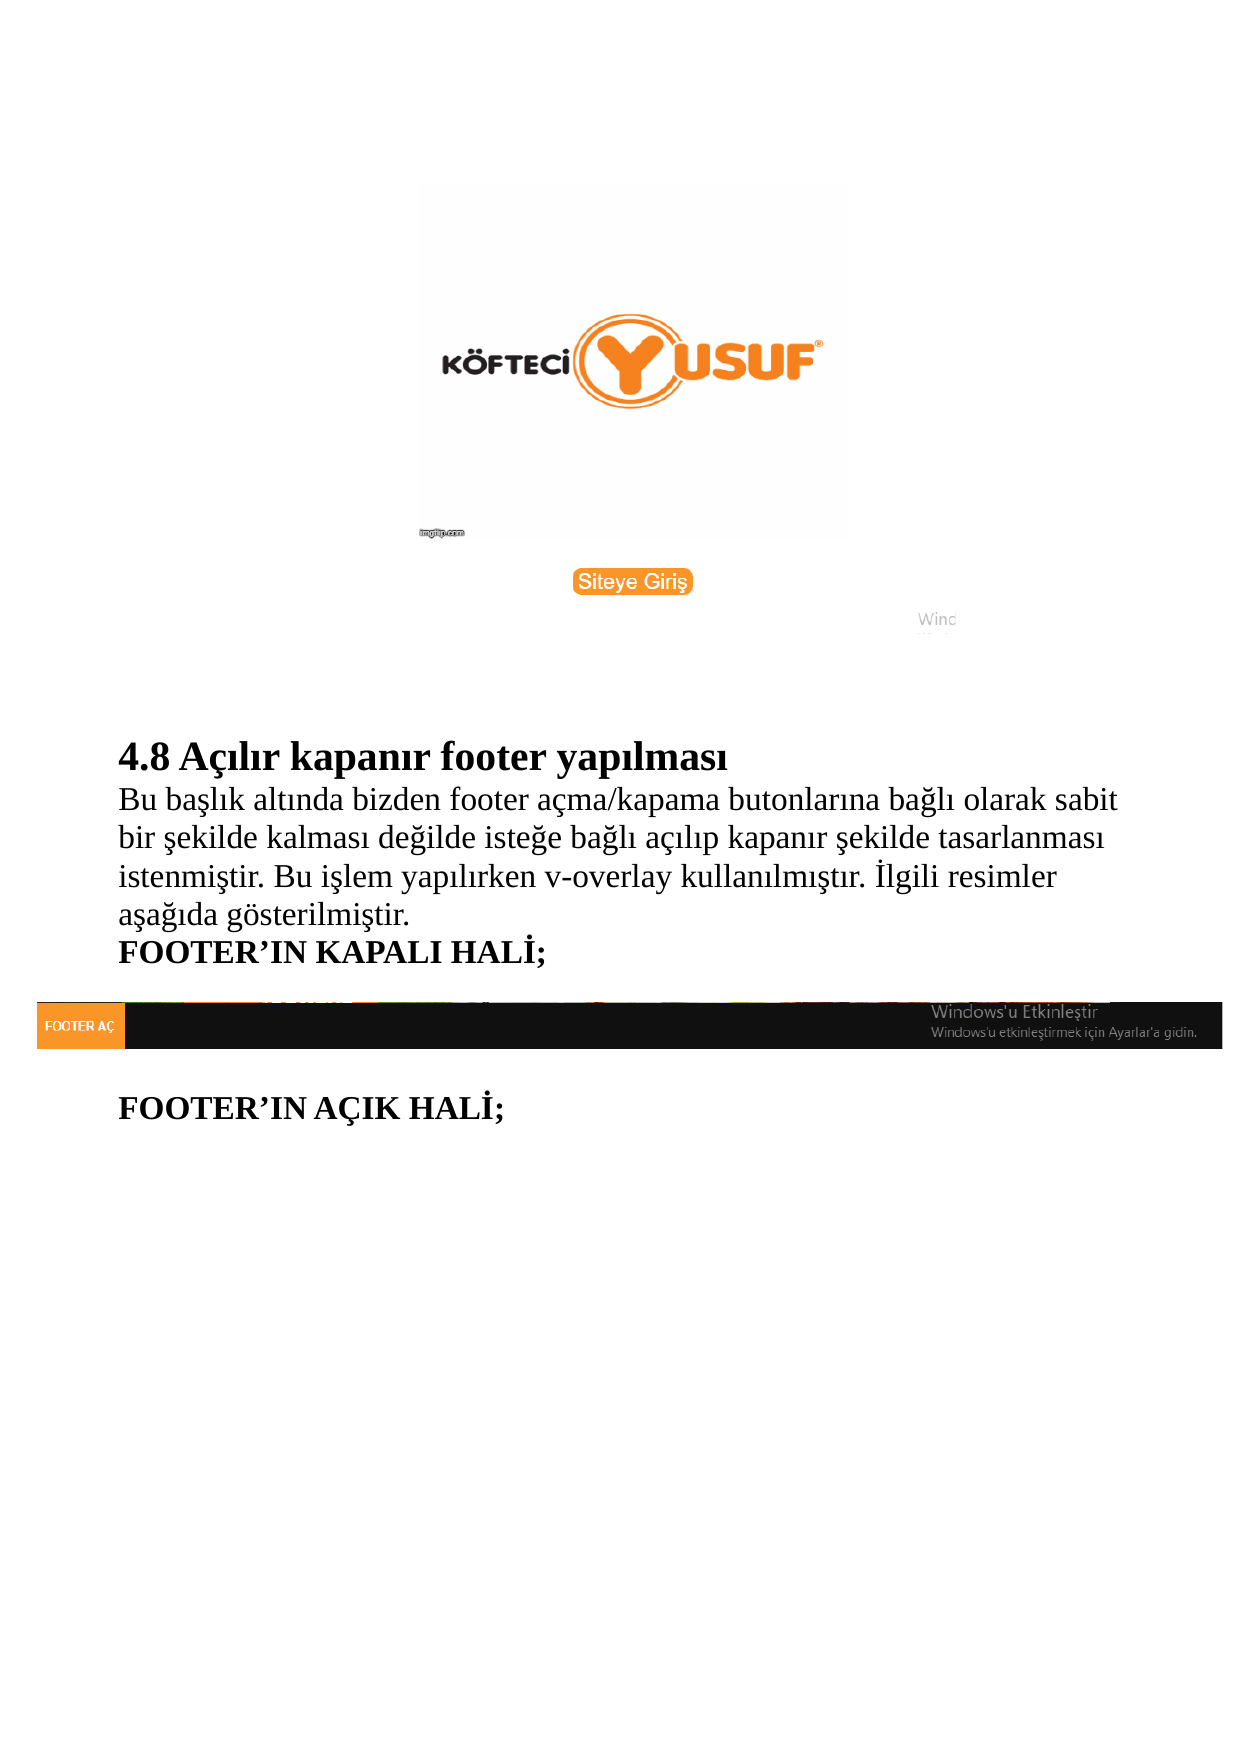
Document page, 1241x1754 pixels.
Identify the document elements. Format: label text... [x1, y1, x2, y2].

text Bu başlık altında bizden footer açma/kapama butonlarına bağlı olarak sabit bir şekilde kalması değilde isteğe bağlı açılıp kapanır şekilde tasarlanması istenmiştir. Bu işlem yapılırken v-overlay kullanılmıştır. İlgili resimler aşağıda gösterilmiştir. [118, 779, 1122, 933]
text 4.8 Açılır kapanır footer yapılması [118, 731, 1122, 779]
picture [37, 1002, 1223, 1050]
text FOOTER’IN KAPALI HALİ; [118, 933, 1122, 971]
picture [284, 118, 956, 634]
text FOOTER’IN AÇIK HALİ; [118, 1088, 1122, 1127]
